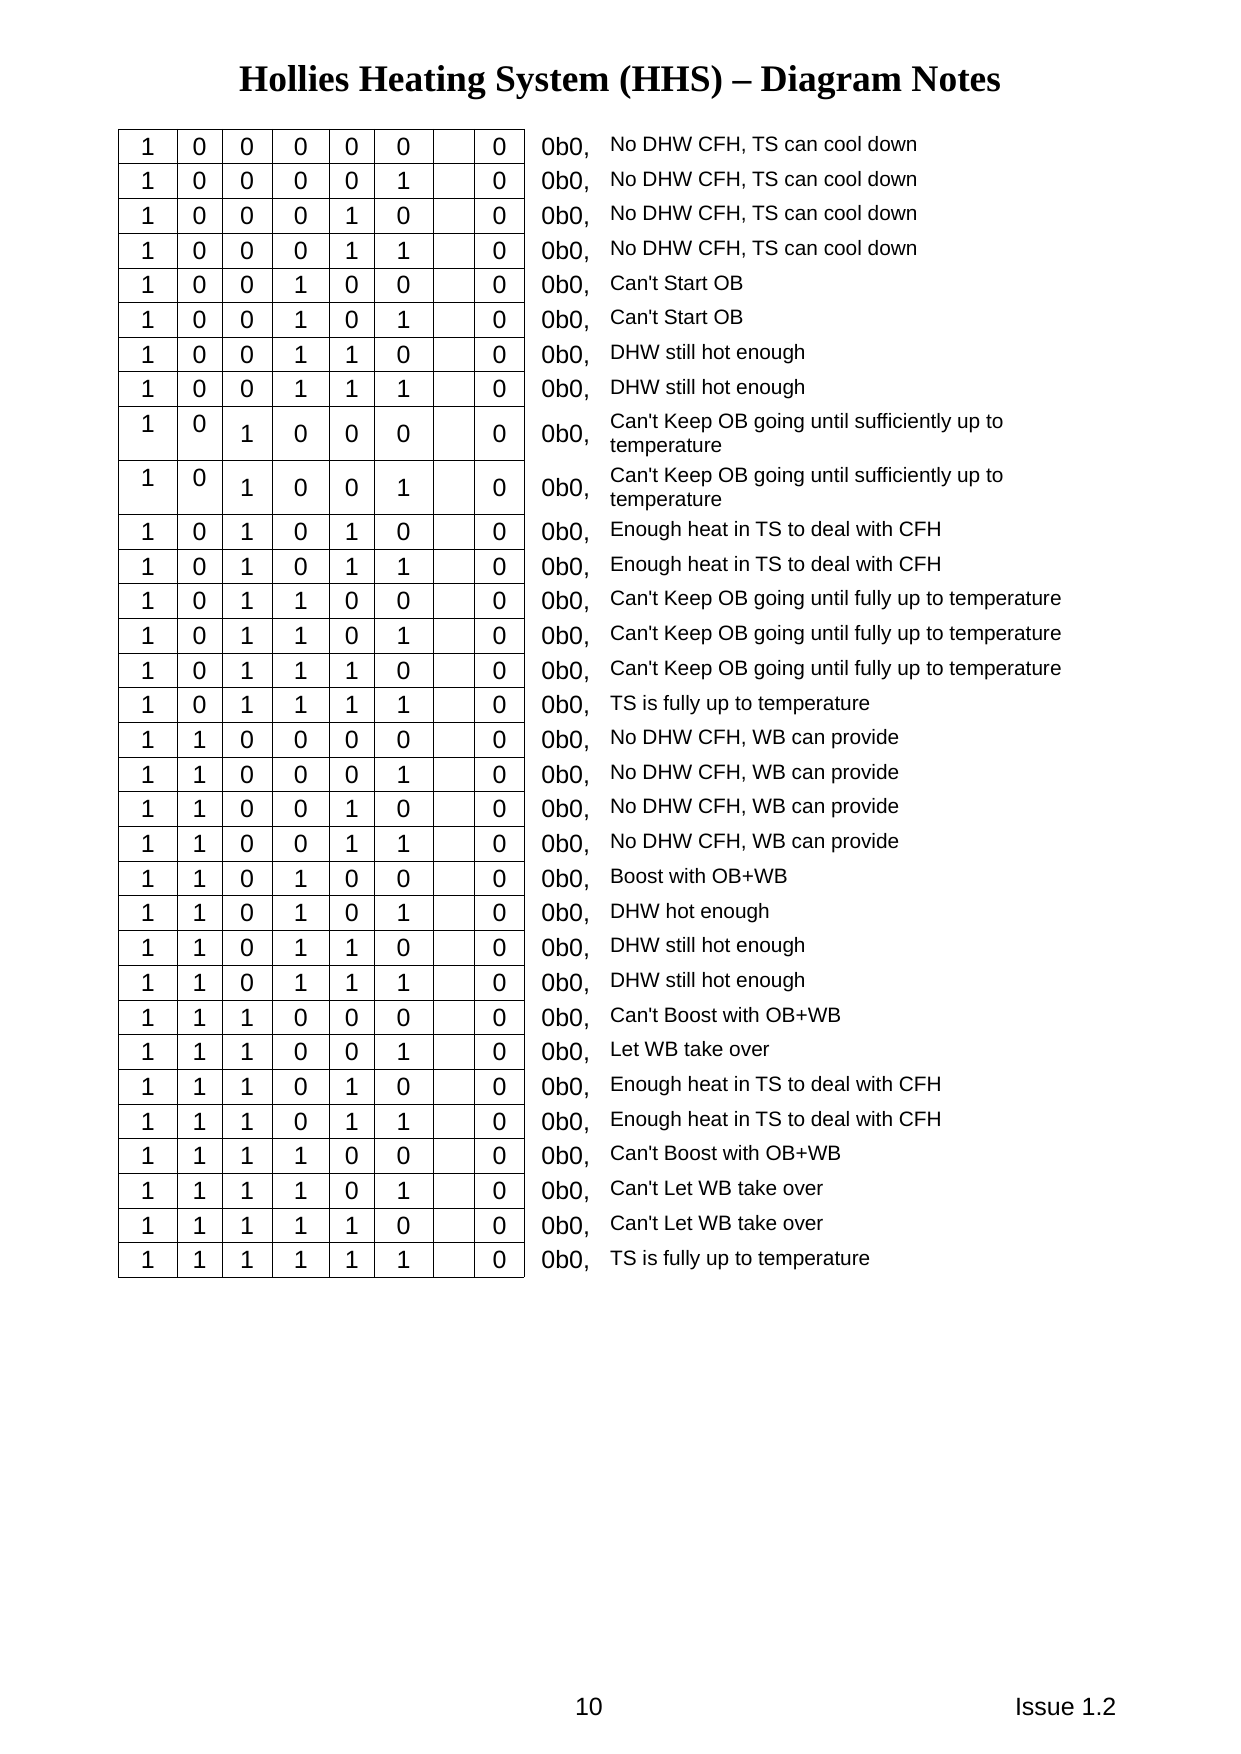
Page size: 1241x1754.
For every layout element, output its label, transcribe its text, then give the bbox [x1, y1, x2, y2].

table_cell 0b0, [525, 1000, 607, 1034]
table_cell 0 [273, 1035, 329, 1069]
table_cell 1 [119, 966, 177, 999]
table_cell 0 [475, 550, 524, 583]
table_cell 1 [119, 269, 177, 302]
table_cell 0 [223, 896, 272, 930]
table_cell 1 [273, 654, 329, 687]
table_cell 1 [119, 199, 177, 233]
table_cell 0 [475, 896, 524, 930]
table_cell 0 [475, 269, 524, 302]
table_cell 1 [119, 688, 177, 722]
table_cell 1 [375, 372, 433, 406]
table_cell 1 [273, 966, 329, 999]
table_cell 1 [330, 931, 374, 965]
table_cell 1 [273, 619, 329, 653]
table_cell [434, 1001, 474, 1034]
table_cell 0 [178, 619, 222, 653]
table_cell 0 [475, 862, 524, 895]
table_cell 0b0, [525, 583, 607, 618]
table_cell 1 [119, 407, 177, 460]
table_cell 0b0, [525, 826, 607, 861]
table_cell 1 [273, 862, 329, 895]
table_cell 0 [273, 407, 329, 460]
table_cell 0b0, [525, 930, 607, 965]
table_cell [434, 1174, 474, 1208]
table_cell 0b0, [525, 861, 607, 895]
table_cell [434, 931, 474, 965]
table_cell 0 [475, 1001, 524, 1034]
table_cell 0b0, [525, 514, 607, 548]
table_cell 0 [330, 862, 374, 895]
table_cell 1 [119, 130, 177, 163]
table_cell 0 [475, 515, 524, 548]
table_cell Can't Let WB take over [607, 1173, 1122, 1208]
table_cell Can't Boost with OB+WB [607, 1000, 1122, 1034]
table_cell Can't Keep OB going until sufficiently up to temperature [607, 406, 1122, 460]
table_cell 0 [178, 234, 222, 267]
table_cell [434, 303, 474, 337]
table_cell 0 [178, 303, 222, 337]
table_cell 0 [375, 269, 433, 302]
table_cell Enough heat in TS to deal with CFH [607, 1104, 1122, 1138]
table_cell 0 [223, 372, 272, 406]
table_cell 1 [178, 966, 222, 999]
table_cell 1 [330, 792, 374, 826]
table_cell 0b0, [525, 549, 607, 583]
table_cell 1 [178, 1070, 222, 1103]
table_cell 1 [223, 619, 272, 653]
table_cell Can't Let WB take over [607, 1208, 1122, 1242]
table_cell [434, 1070, 474, 1103]
table_cell 1 [273, 688, 329, 722]
table_cell 1 [223, 1035, 272, 1069]
table_cell [434, 896, 474, 930]
table_cell 0b0, [525, 371, 607, 406]
table_cell 1 [119, 827, 177, 861]
table_cell [434, 407, 474, 460]
table_cell 0 [375, 407, 433, 460]
table_cell 0 [475, 654, 524, 687]
table_cell Boost with OB+WB [607, 861, 1122, 895]
table_cell 0 [375, 723, 433, 757]
table_cell 0 [475, 688, 524, 722]
table_cell [434, 1035, 474, 1069]
table_cell 0 [178, 338, 222, 371]
table_cell Can't Keep OB going until fully up to temperature [607, 618, 1122, 653]
table_cell 1 [119, 164, 177, 198]
table_cell 0b0, [525, 163, 607, 198]
table_cell 1 [330, 1070, 374, 1103]
table_cell 1 [273, 1243, 329, 1277]
table_cell [434, 269, 474, 302]
table_cell [434, 338, 474, 371]
table_cell 1 [178, 1139, 222, 1173]
table_cell 0 [273, 130, 329, 163]
table_cell 0 [475, 164, 524, 198]
table_cell 0 [475, 792, 524, 826]
table_cell 0b0, [525, 618, 607, 653]
table_cell 0 [375, 1209, 433, 1242]
table_cell 0 [330, 1001, 374, 1034]
table_cell 0 [330, 619, 374, 653]
table_cell 0 [375, 654, 433, 687]
table_cell 1 [178, 827, 222, 861]
table_cell 0 [273, 758, 329, 791]
table_cell 1 [119, 723, 177, 757]
table_cell 1 [375, 550, 433, 583]
table_cell 1 [223, 515, 272, 548]
table_cell DHW still hot enough [607, 371, 1122, 406]
table_cell 1 [375, 1035, 433, 1069]
table_cell 1 [119, 234, 177, 267]
table_cell 1 [119, 931, 177, 965]
table_cell [434, 688, 474, 722]
table_cell 1 [119, 1174, 177, 1208]
table_cell 0 [273, 199, 329, 233]
table_cell 0 [330, 1139, 374, 1173]
table_cell 1 [330, 234, 374, 267]
table_cell 0 [223, 338, 272, 371]
table_cell 0 [475, 931, 524, 965]
table_cell 0 [375, 792, 433, 826]
table_cell 0 [475, 1070, 524, 1103]
table_cell 1 [330, 827, 374, 861]
table_cell Can't Keep OB going until sufficiently up to temperature [607, 460, 1122, 514]
table_cell 1 [330, 1243, 374, 1277]
table_cell 1 [375, 827, 433, 861]
table_cell 1 [178, 1105, 222, 1138]
table_cell [434, 792, 474, 826]
table_cell 1 [119, 1209, 177, 1242]
table_cell 1 [375, 303, 433, 337]
table_cell 0 [178, 654, 222, 687]
table_cell [434, 966, 474, 999]
table_cell 1 [119, 515, 177, 548]
table_cell 0 [375, 1001, 433, 1034]
table_cell No DHW CFH, WB can provide [607, 791, 1122, 826]
table_cell 1 [273, 584, 329, 618]
table_cell 0 [178, 550, 222, 583]
table_cell 0 [475, 1243, 524, 1277]
table_cell 1 [119, 619, 177, 653]
table_cell 1 [119, 896, 177, 930]
table_cell 0 [223, 931, 272, 965]
table_cell 1 [119, 303, 177, 337]
table_cell DHW still hot enough [607, 930, 1122, 965]
table_cell 1 [375, 758, 433, 791]
table_cell 0 [178, 199, 222, 233]
table_cell 1 [375, 619, 433, 653]
table_cell [434, 1139, 474, 1173]
table_cell 0 [330, 303, 374, 337]
table_cell 0 [475, 303, 524, 337]
table_cell 0 [475, 758, 524, 791]
table_cell 1 [223, 407, 272, 460]
table_cell [434, 130, 474, 163]
table_cell 0 [475, 584, 524, 618]
table_cell No DHW CFH, TS can cool down [607, 129, 1122, 163]
table_cell 0b0, [525, 653, 607, 687]
table_cell TS is fully up to temperature [607, 1242, 1122, 1277]
table_cell 0 [375, 862, 433, 895]
table_cell 0b0, [525, 895, 607, 930]
table_cell 0 [178, 164, 222, 198]
table_cell 0 [330, 723, 374, 757]
table_cell 1 [119, 1001, 177, 1034]
table_cell 0 [223, 966, 272, 999]
table_cell 0 [223, 862, 272, 895]
table_cell 1 [223, 550, 272, 583]
table_cell 1 [375, 1105, 433, 1138]
table_cell 0 [273, 1070, 329, 1103]
table_cell 1 [273, 303, 329, 337]
table_cell 0 [223, 758, 272, 791]
table_cell 1 [223, 688, 272, 722]
table_cell 1 [119, 1139, 177, 1173]
table_cell 1 [119, 1035, 177, 1069]
table_cell 1 [273, 269, 329, 302]
table_cell 0 [330, 269, 374, 302]
table_cell 0b0, [525, 1104, 607, 1138]
table_cell 0b0, [525, 129, 607, 163]
table_cell 0 [273, 461, 329, 514]
table_cell 0 [475, 1035, 524, 1069]
table_cell 1 [178, 1174, 222, 1208]
table_cell [434, 619, 474, 653]
table_cell 0 [375, 931, 433, 965]
table_cell [434, 584, 474, 618]
table_cell 1 [375, 234, 433, 267]
table_cell 1 [223, 1001, 272, 1034]
table_cell 0 [375, 338, 433, 371]
table_cell 1 [273, 1139, 329, 1173]
table_cell 1 [330, 372, 374, 406]
table_cell 0 [375, 1070, 433, 1103]
table_cell DHW hot enough [607, 895, 1122, 930]
table_cell Can't Start OB [607, 302, 1122, 337]
table_cell TS is fully up to temperature [607, 687, 1122, 722]
table_cell 0 [475, 338, 524, 371]
table_cell Enough heat in TS to deal with CFH [607, 549, 1122, 583]
table_cell 0 [330, 461, 374, 514]
table_cell 0b0, [525, 1242, 607, 1277]
table_cell [434, 862, 474, 895]
table_cell 1 [223, 1174, 272, 1208]
table_cell Enough heat in TS to deal with CFH [607, 514, 1122, 548]
table_cell 0 [178, 407, 222, 460]
table_cell [434, 164, 474, 198]
table_cell [434, 1105, 474, 1138]
table_cell 0 [375, 199, 433, 233]
table_cell No DHW CFH, WB can provide [607, 757, 1122, 791]
table_cell 0 [475, 234, 524, 267]
table_cell 1 [273, 1174, 329, 1208]
table_cell 1 [178, 1243, 222, 1277]
table_cell 1 [223, 1209, 272, 1242]
table_cell 0 [273, 550, 329, 583]
table_cell 0 [330, 896, 374, 930]
table_cell [434, 827, 474, 861]
table_cell 0 [375, 1139, 433, 1173]
table_cell Can't Boost with OB+WB [607, 1138, 1122, 1173]
table_cell 0 [330, 130, 374, 163]
table_cell 0 [223, 827, 272, 861]
table_cell [434, 372, 474, 406]
table_cell 0b0, [525, 687, 607, 722]
table_cell 0b0, [525, 268, 607, 302]
table_cell 0 [375, 584, 433, 618]
table_cell 1 [178, 792, 222, 826]
table_cell 1 [375, 688, 433, 722]
table_cell 1 [119, 584, 177, 618]
table_cell 1 [178, 723, 222, 757]
table_cell 0b0, [525, 406, 607, 460]
table_cell 1 [178, 1001, 222, 1034]
table_cell [434, 515, 474, 548]
table_cell 1 [223, 1105, 272, 1138]
table_cell Can't Keep OB going until fully up to temperature [607, 653, 1122, 687]
table_cell 0b0, [525, 198, 607, 233]
table_cell 1 [223, 654, 272, 687]
table_cell 0b0, [525, 1138, 607, 1173]
table_cell No DHW CFH, WB can provide [607, 826, 1122, 861]
table_cell 1 [330, 1105, 374, 1138]
table_cell 1 [119, 461, 177, 514]
table_cell 1 [375, 966, 433, 999]
table_cell 0 [330, 164, 374, 198]
table_cell 0 [330, 1174, 374, 1208]
table_cell Let WB take over [607, 1034, 1122, 1069]
table_cell 0 [375, 130, 433, 163]
table_cell 1 [178, 758, 222, 791]
table_cell 1 [273, 1209, 329, 1242]
table_cell 1 [178, 862, 222, 895]
table_cell 1 [223, 1243, 272, 1277]
table_cell 0 [475, 199, 524, 233]
table_cell 0 [273, 1105, 329, 1138]
table_cell 0 [330, 584, 374, 618]
table_cell 1 [330, 199, 374, 233]
table_cell 1 [119, 862, 177, 895]
table_cell 1 [223, 1139, 272, 1173]
table_cell No DHW CFH, TS can cool down [607, 198, 1122, 233]
table_cell 1 [375, 164, 433, 198]
table_cell 0 [273, 723, 329, 757]
table_cell [434, 758, 474, 791]
table_cell 0b0, [525, 460, 607, 514]
table_cell 0 [475, 372, 524, 406]
table_cell 1 [178, 896, 222, 930]
table_cell 1 [330, 966, 374, 999]
table_cell 0b0, [525, 757, 607, 791]
table_cell 0 [178, 130, 222, 163]
table_cell 1 [375, 461, 433, 514]
table_cell 0b0, [525, 791, 607, 826]
table_cell 0b0, [525, 1034, 607, 1069]
table_cell 1 [119, 654, 177, 687]
table_cell 1 [119, 758, 177, 791]
table_cell [434, 1209, 474, 1242]
table_cell 0 [475, 130, 524, 163]
table_cell 0 [475, 723, 524, 757]
table_cell No DHW CFH, TS can cool down [607, 163, 1122, 198]
table_cell 1 [178, 1209, 222, 1242]
table_cell [434, 654, 474, 687]
table_cell 0b0, [525, 722, 607, 757]
table_cell 1 [330, 550, 374, 583]
table_cell [434, 1243, 474, 1277]
table_cell 0 [223, 269, 272, 302]
table_cell 1 [273, 338, 329, 371]
table_cell 1 [330, 515, 374, 548]
table_cell 1 [119, 1070, 177, 1103]
table_cell 0 [223, 723, 272, 757]
table_cell 1 [178, 1035, 222, 1069]
table_cell Enough heat in TS to deal with CFH [607, 1069, 1122, 1103]
table_cell 0 [475, 1105, 524, 1138]
table_cell 0 [273, 515, 329, 548]
table_cell DHW still hot enough [607, 337, 1122, 371]
table_cell Can't Start OB [607, 268, 1122, 302]
table_cell 0 [330, 407, 374, 460]
table_cell 1 [119, 1243, 177, 1277]
table_cell 1 [330, 1209, 374, 1242]
table_cell 0 [330, 1035, 374, 1069]
table_cell [434, 461, 474, 514]
table_cell 0b0, [525, 337, 607, 371]
table_cell 0 [475, 619, 524, 653]
table_cell 1 [119, 550, 177, 583]
table_cell [434, 723, 474, 757]
table_cell 0 [475, 966, 524, 999]
table_cell 1 [375, 1174, 433, 1208]
table_cell 0b0, [525, 1069, 607, 1103]
table_cell 0 [178, 461, 222, 514]
table_cell 0b0, [525, 1173, 607, 1208]
table_cell 0 [178, 269, 222, 302]
table_cell 0 [475, 1209, 524, 1242]
table_cell 0b0, [525, 233, 607, 267]
table_cell 1 [223, 461, 272, 514]
table_cell 0 [330, 758, 374, 791]
table_cell 0 [223, 234, 272, 267]
table_cell 1 [119, 338, 177, 371]
table_cell 0 [475, 1174, 524, 1208]
table_cell 0 [223, 303, 272, 337]
table_cell 0 [273, 164, 329, 198]
table_cell 1 [119, 792, 177, 826]
table_cell No DHW CFH, TS can cool down [607, 233, 1122, 267]
table_cell 1 [178, 931, 222, 965]
table_cell 1 [273, 372, 329, 406]
table_cell 0 [475, 827, 524, 861]
table_cell Can't Keep OB going until fully up to temperature [607, 583, 1122, 618]
table_cell 1 [119, 372, 177, 406]
table_cell 0 [475, 461, 524, 514]
table_cell 0 [375, 515, 433, 548]
table_cell 0 [475, 407, 524, 460]
table_cell 1 [223, 1070, 272, 1103]
table_cell 0 [273, 827, 329, 861]
table_cell 0 [178, 584, 222, 618]
table_cell 1 [223, 584, 272, 618]
table_cell [434, 199, 474, 233]
table_cell 0b0, [525, 302, 607, 337]
table_cell DHW still hot enough [607, 965, 1122, 999]
table_cell 0 [223, 130, 272, 163]
table_cell No DHW CFH, WB can provide [607, 722, 1122, 757]
table_cell 0 [475, 1139, 524, 1173]
table_cell [434, 234, 474, 267]
table_cell 1 [119, 1105, 177, 1138]
table_cell 1 [375, 1243, 433, 1277]
table_cell 1 [375, 896, 433, 930]
table_cell 0 [223, 199, 272, 233]
table_cell 0 [273, 234, 329, 267]
table_cell 1 [330, 338, 374, 371]
table_cell 1 [330, 654, 374, 687]
table_cell 0 [223, 792, 272, 826]
table_cell 0 [178, 688, 222, 722]
table_cell 0b0, [525, 1208, 607, 1242]
table_cell [434, 550, 474, 583]
table_cell 1 [330, 688, 374, 722]
table_cell 0 [273, 792, 329, 826]
table_cell 1 [273, 896, 329, 930]
table_cell 0 [273, 1001, 329, 1034]
table_cell 1 [273, 931, 329, 965]
table_cell 0 [223, 164, 272, 198]
table_cell 0 [178, 372, 222, 406]
table_cell 0 [178, 515, 222, 548]
table_cell 0b0, [525, 965, 607, 999]
